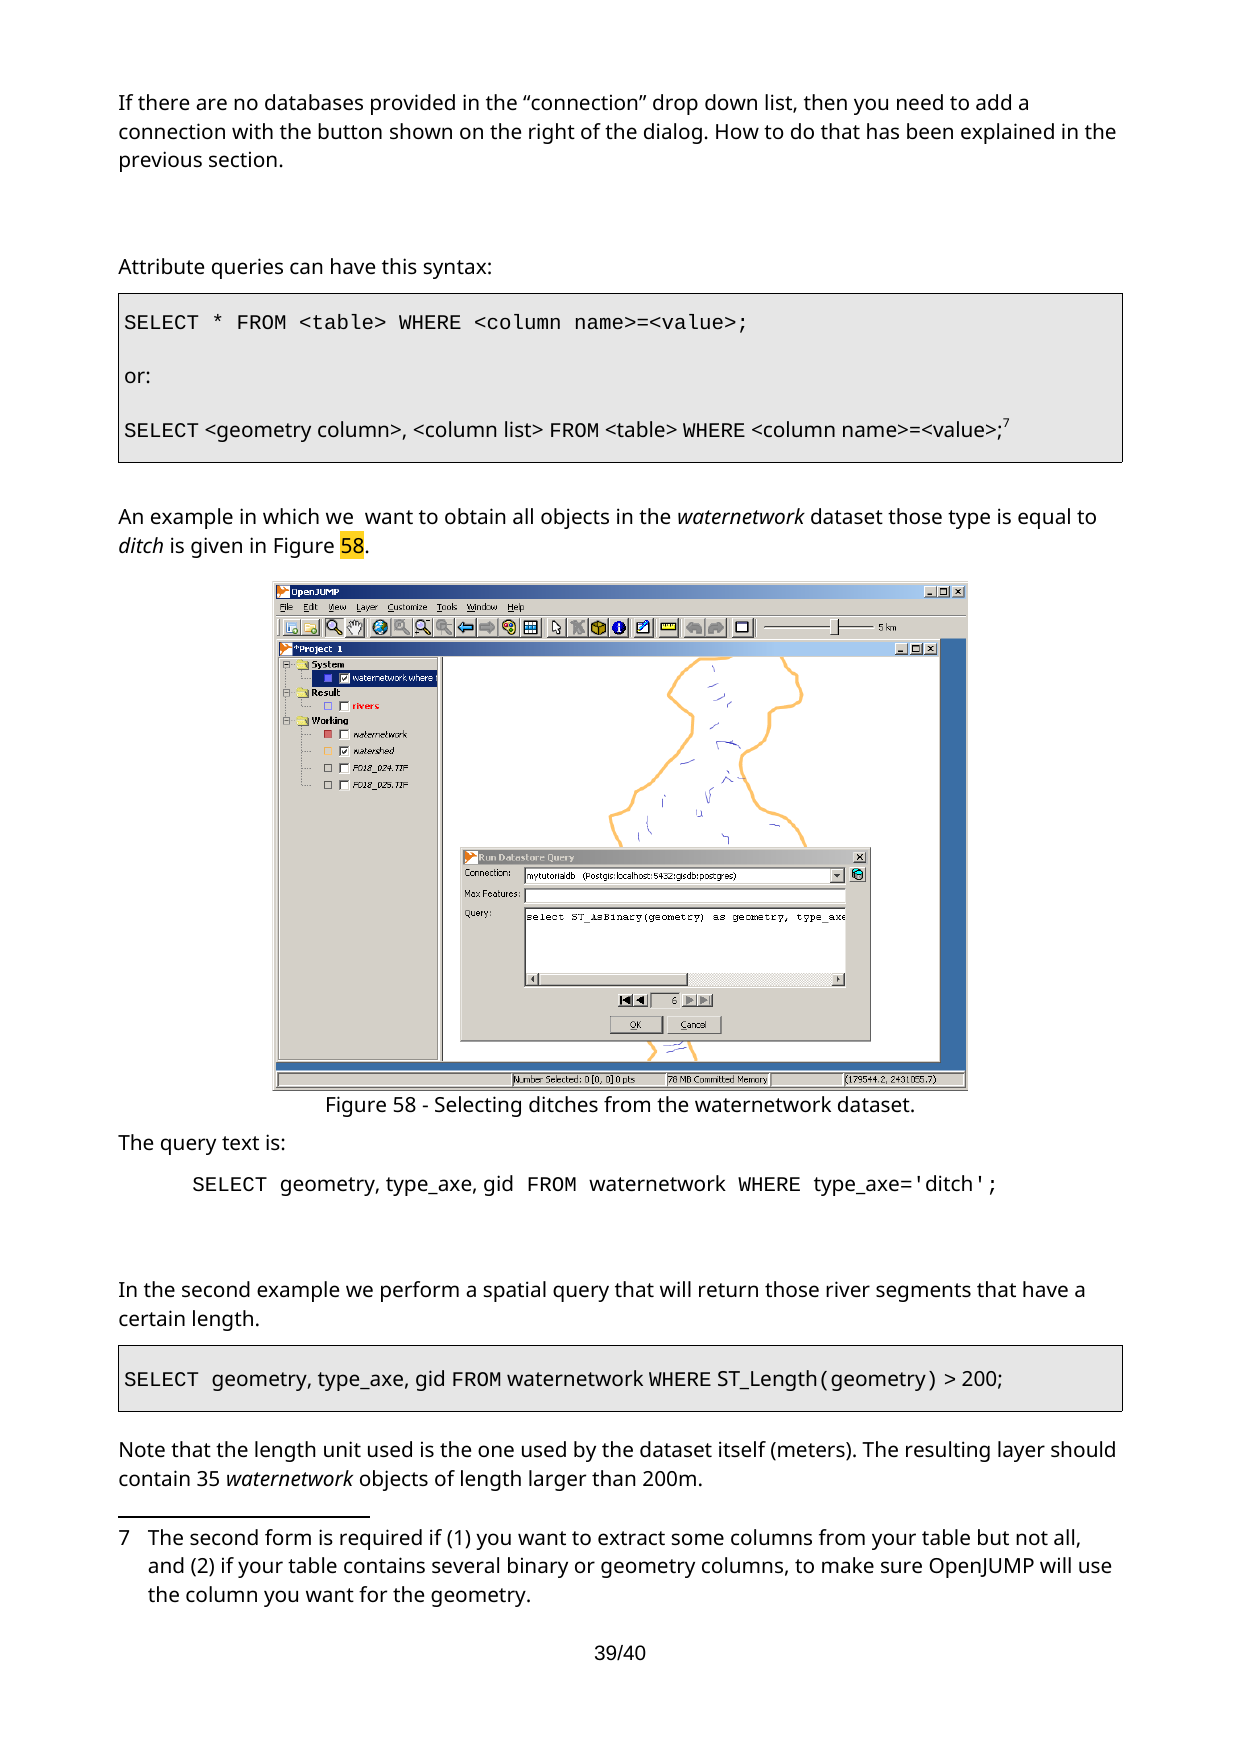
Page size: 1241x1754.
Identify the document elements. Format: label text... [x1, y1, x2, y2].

text Note that the length unit used is the one used by the dataset itself (meters). The resulting layer should contain 35 waternetwork objects of length larger than 200m. [118, 1436, 1122, 1492]
text Figure 58 - Selecting ditches from the waternetwork dataset. [232, 593, 1008, 1119]
table_header SELECT geometry, type_axe, gid FROM waternetwork WHERE ST_Length(geometry) > 200; [119, 1346, 1122, 1411]
text The query text is: [118, 572, 1122, 1156]
text If there are no databases provided in the “connection” drop down list, then you need to add a connection with the button shown on the right of the dialog. How to do that has been explained in the previous section. [118, 88, 1122, 174]
text Attribute queries can have this syntax: [118, 252, 1122, 281]
text SELECT geometry, type_axe, gid FROM waternetwork WHERE type_axe='ditch'; [118, 1169, 1122, 1197]
picture [272, 581, 968, 1091]
text In the second example we perform a spatial query that will return those river segments that have a certain length. [118, 1276, 1122, 1332]
table_header SELECT * FROM <table> WHERE <column name>=<value>; or: SELECT <geometry column>, <column list> FROM <table> WHERE <column name>=<value>; [119, 294, 1122, 462]
text An example in which we want to obtain all objects in the waternetwork dataset those type is equal to ditch is given in Figure 58. [118, 502, 1122, 559]
